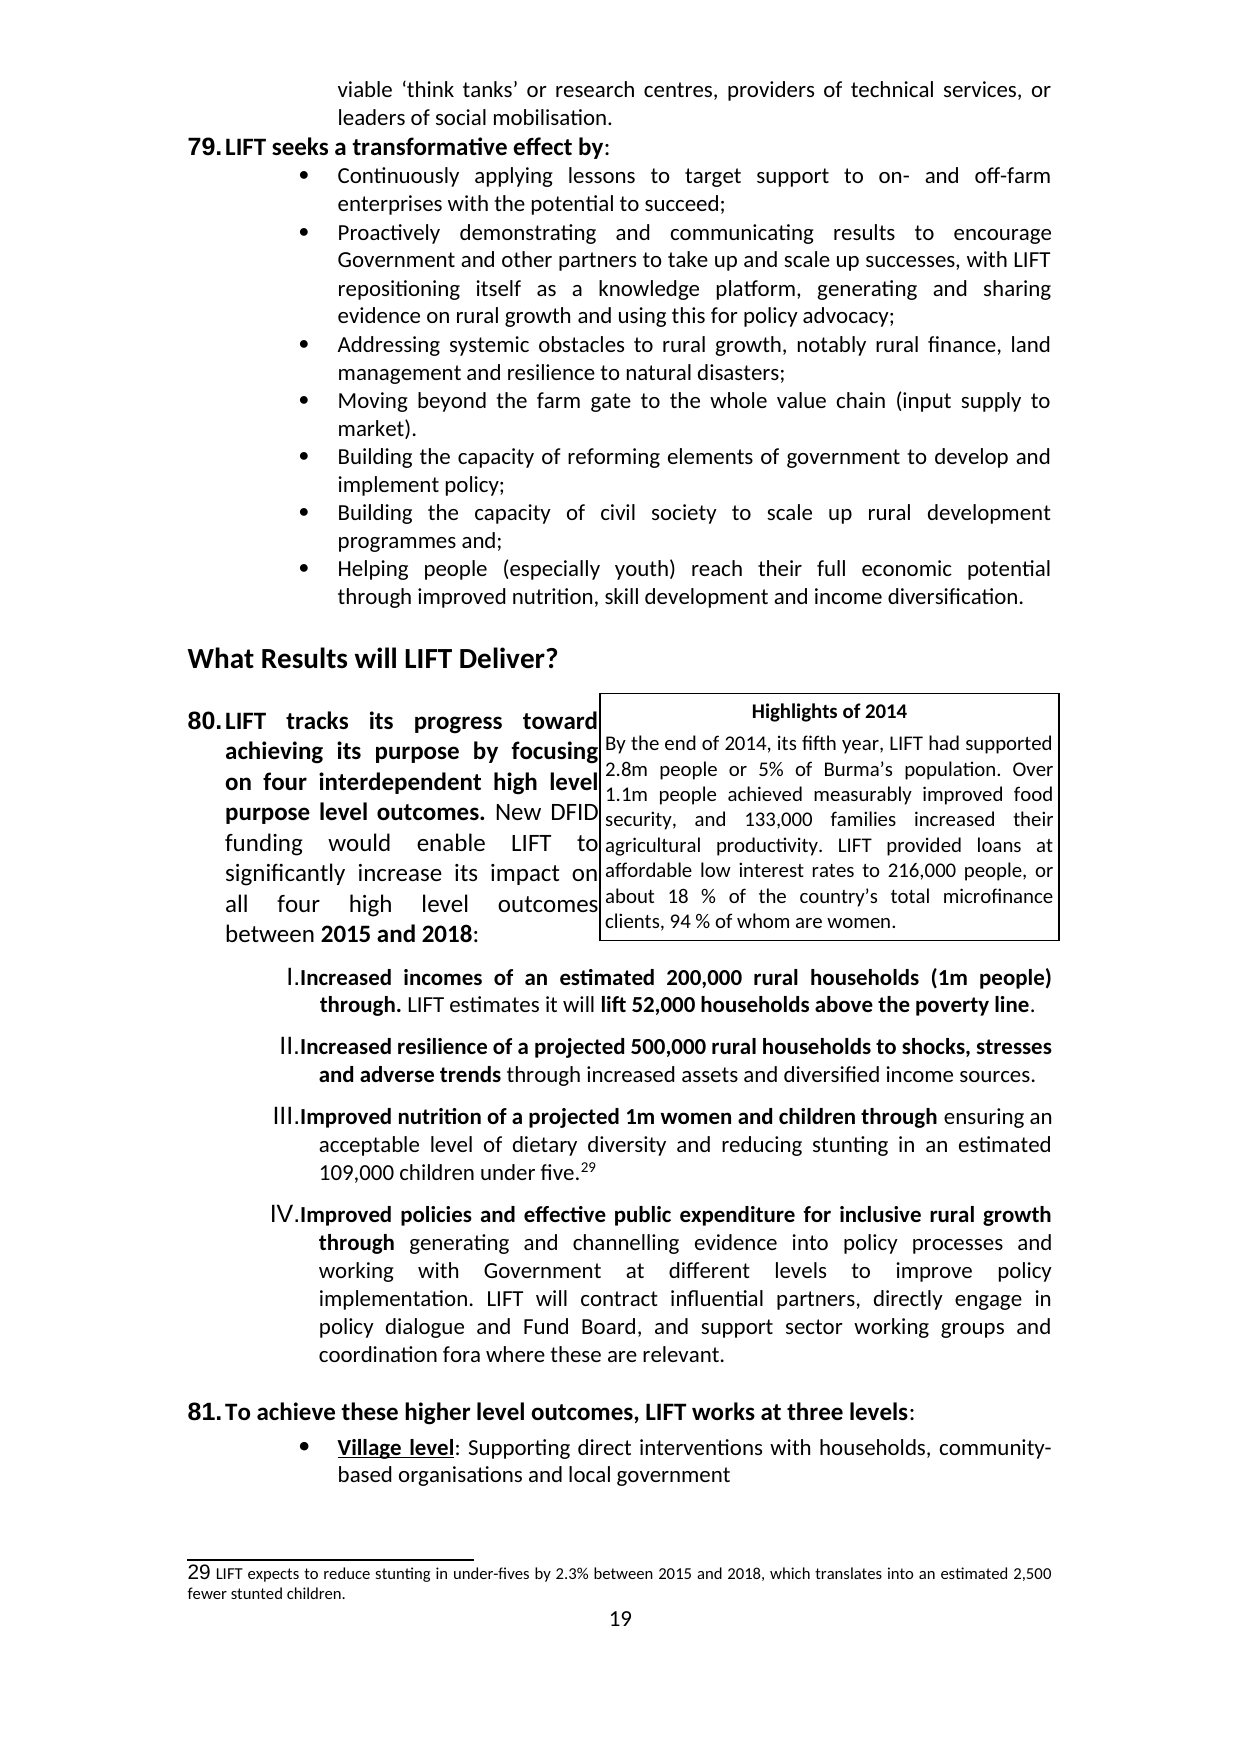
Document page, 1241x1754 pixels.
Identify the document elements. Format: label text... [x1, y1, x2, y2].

text What Results will LIFT Deliver? [187, 640, 1053, 676]
list To achieve these higher level outcomes, LIFT works at three levels: [187, 1396, 1053, 1426]
list LIFT expects to reduce stunting in under-fives by 2.3% between 2015 and 2018, which translates into an estimated 2,500 fewer stunted children. [187, 1560, 1053, 1604]
text Highlights of 2014 [605, 699, 1054, 724]
list Building the capacity of civil society to scale up rural development programmes and; [300, 498, 1053, 554]
list Improved policies and effective public expenditure for inclusive rural growth through generating and channelling evidence into policy processes and working with Government at different levels to improve policy implementation. LIFT will contract influential partners, directly engage in policy dialogue and Fund Board, and support sector working groups and coordination fora where these are relevant. [262, 1198, 1053, 1368]
list Addressing systemic obstacles to rural growth, notably rural finance, land management and resilience to natural disasters; [300, 330, 1053, 386]
text By the end of 2014, its fifth year, LIFT had supported 2.8m people or 5% of Burma’s population. Over 1.1m people achieved measurably improved food security, and 133,000 families increased their agricultural productivity. LIFT provided loans at affordable low interest rates to 216,000 people, or about 18 % of the country’s total microfinance clients, 94 % of whom are women. [605, 730, 1054, 934]
list LIFT seeks a transformative effect by: [187, 131, 1053, 162]
list Continuously applying lessons to target support to on- and off-farm enterprises with the potential to succeed; [300, 162, 1053, 218]
list Helping people (especially youth) reach their full economic potential through improved nutrition, skill development and income diversification. [300, 554, 1053, 610]
list Increased resilience of a projected 500,000 rural households to shocks, stresses and adverse trends through increased assets and diversified income sources. [262, 1031, 1053, 1088]
list viable ‘think tanks’ or research centres, providers of technical services, or leaders of social mobilisation. [300, 75, 1053, 131]
list Increased incomes of an estimated 200,000 rural households (1m people) through. LIFT estimates it will lift 52,000 households above the poverty line. [262, 961, 1053, 1019]
list LIFT tracks its progress toward achieving its purpose by focusing on four interdependent high level purpose level outcomes. New DFID funding would enable LIFT to significantly increase its impact on all four high level outcomes between 2015 and 2018: [187, 705, 1053, 949]
list Improved nutrition of a projected 1m women and children through ensuring an acceptable level of dietary diversity and reducing stunting in an estimated 109,000 children under five. [262, 1101, 1053, 1186]
list Moving beyond the farm gate to the whole value chain (input supply to market). [300, 386, 1053, 442]
list Building the capacity of reforming elements of government to develop and implement policy; [300, 442, 1053, 498]
list Village level: Supporting direct interventions with households, community-based organisations and local government [300, 1433, 1053, 1489]
list Proactively demonstrating and communicating results to encourage Government and other partners to take up and scale up successes, with LIFT repositioning itself as a knowledge platform, generating and sharing evidence on rural growth and using this for policy advocacy; [300, 218, 1053, 330]
